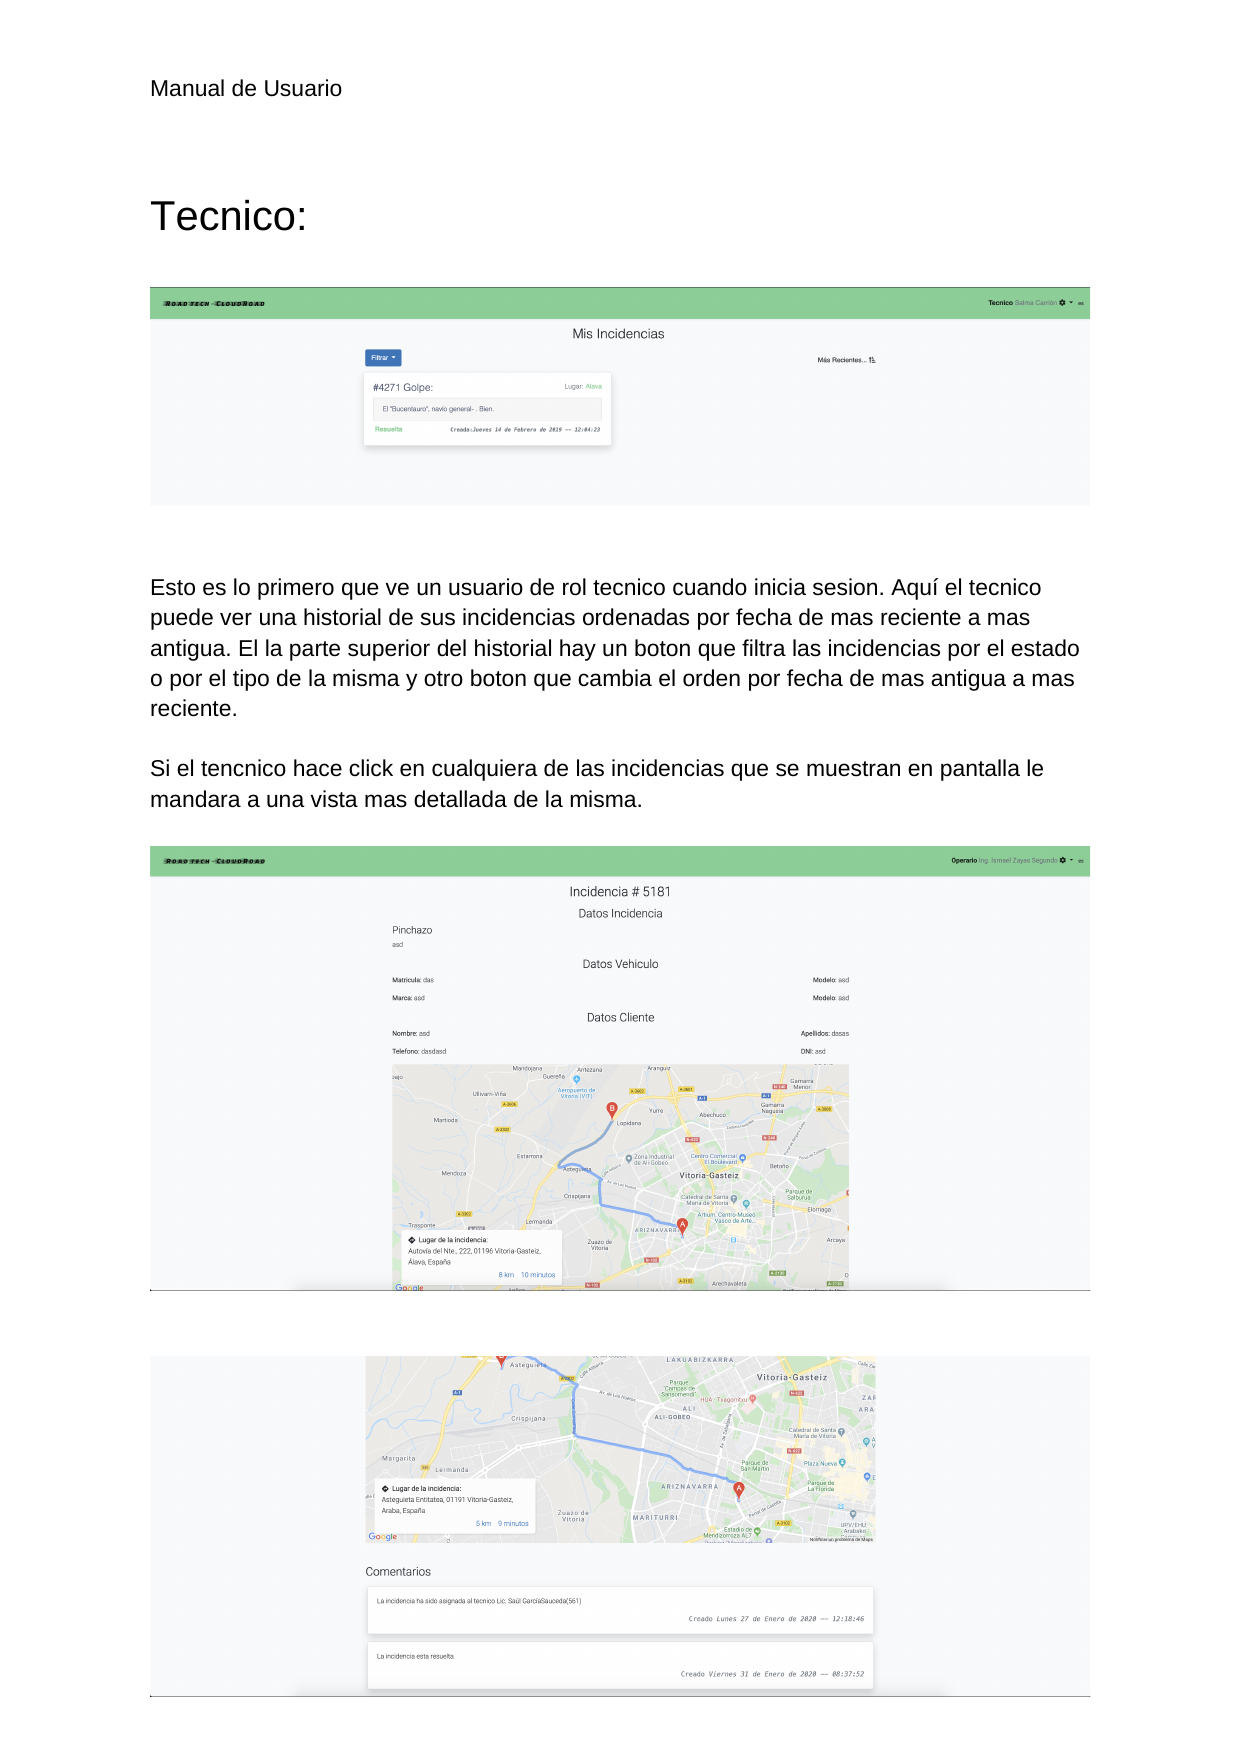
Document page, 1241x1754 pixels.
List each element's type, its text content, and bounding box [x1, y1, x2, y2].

subtitle Tecnico: [150, 192, 1090, 239]
picture [150, 287, 1091, 506]
text Si el tencnico hace click en cualquiera de las incidencias que se muestran en pantalla le mandara a una vista mas detallada de la misma. [150, 755, 1090, 812]
picture [150, 846, 1091, 1291]
text Esto es lo primero que ve un usuario de rol tecnico cuando inicia sesion. Aquí el tecnico puede ver una historial de sus incidencias ordenadas por fecha de mas reciente a mas antigua. El la parte superior del historial hay un boton que filtra las incidencias por el estado o por el tipo de la misma y otro boton que cambia el orden por fecha de mas antigua a mas reciente. [150, 574, 1090, 721]
picture [150, 1356, 1091, 1697]
